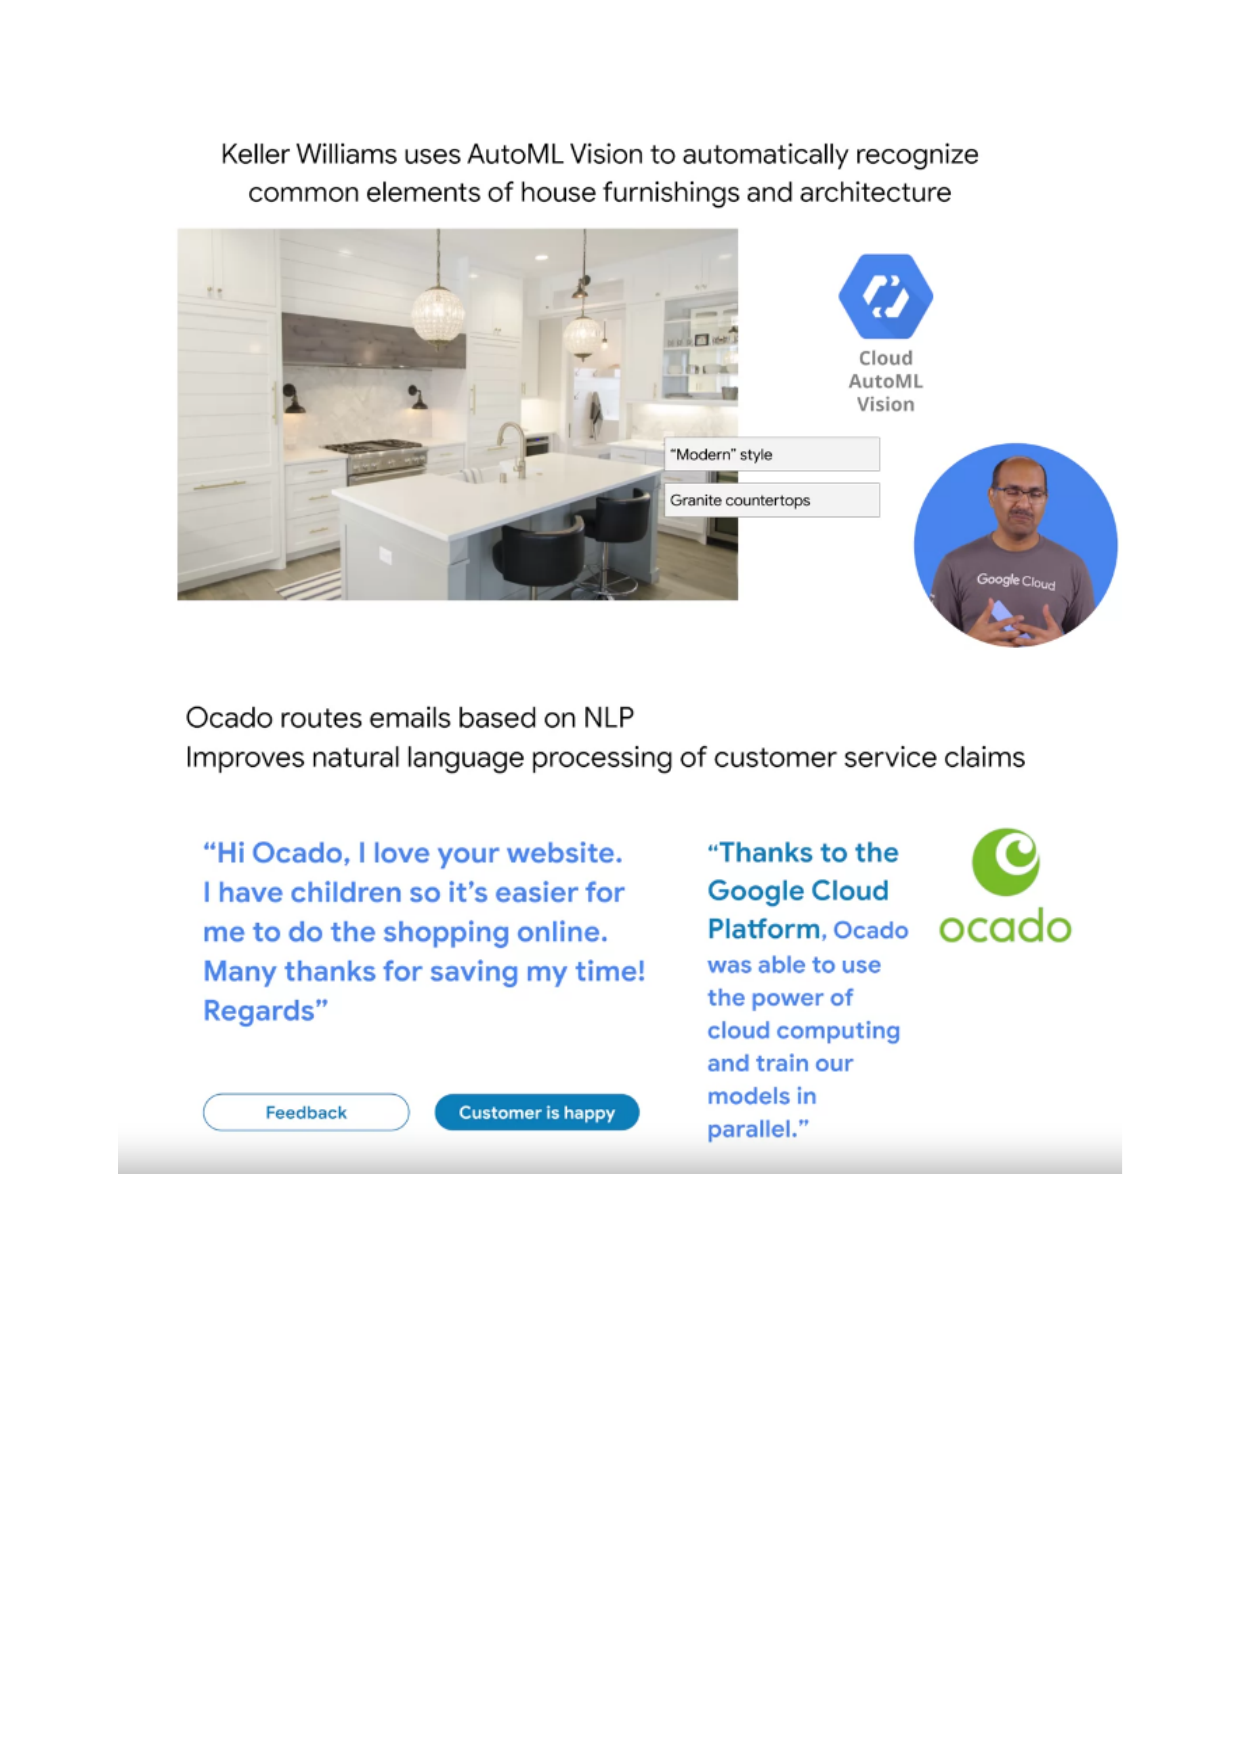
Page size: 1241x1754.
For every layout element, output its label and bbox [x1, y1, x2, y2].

picture [118, 680, 1123, 1174]
picture [118, 118, 1123, 652]
